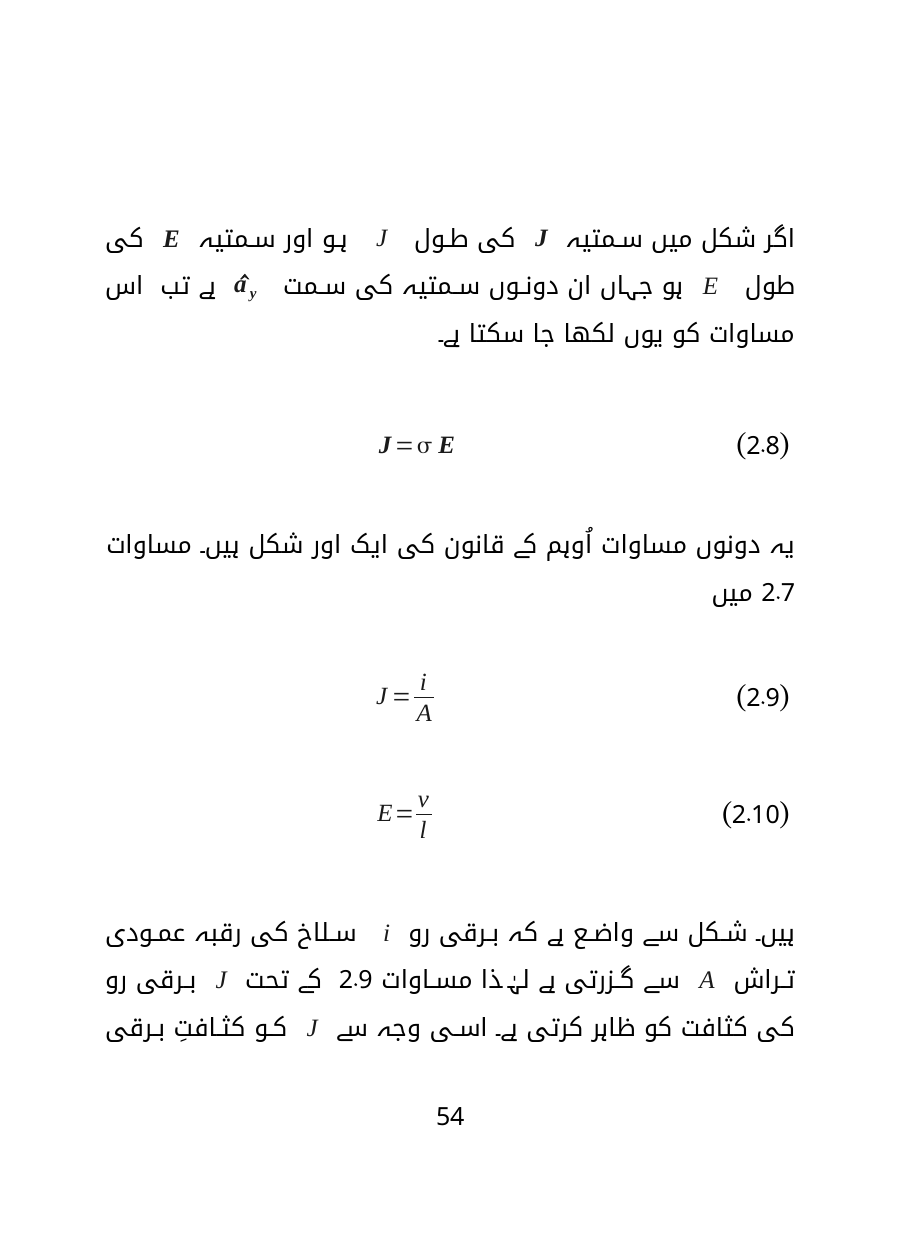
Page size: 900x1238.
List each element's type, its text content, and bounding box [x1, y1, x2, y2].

table_header (2.8) [718, 416, 795, 488]
table_header [105, 780, 696, 863]
table_header (2.9) [696, 663, 795, 746]
table_header [105, 416, 718, 488]
text یہ دونوں مساوات اُوہم کے قانون کی ایک اور شکل ہیں۔ مساوات 2.7 میں [105, 522, 795, 617]
table_header [105, 663, 696, 746]
text اگر شکل میں سمتیہکی طول ہو اور سمتیہکی طول ہو جہاں ان دونوں سمتیہ کی سمت ہے تب اس مساوات کو یوں لکھا جا سکتا ہے۔ [105, 215, 795, 357]
table_header (2.10) [696, 780, 795, 863]
text ہیں۔ شکل سے واضع ہے کہ برقی رو سلاخ کی رقبہ عمودی تراشسے گزرتی ہے لہٰذا مساوات 2.9 کے تحتبرقی رو کی کثافت کو ظاہر کرتی ہے۔ اسی وجہ سےکو کثافتِ برقی رو ہی کہتے ہیں۔ اسی طرح مساوات 2.10 سے یہ واضع ہے کہبرقی دباؤ کی شدت کو ظاہر کرتی ہے اور یوں کو برقی میدان کی شدت کہتے ہیں۔جہاں متن سے واضح ہو کہ برقی میدان کی بات ہو رہی ہے وہاں اس نام کو چھوٹا کر کےکو میدانی شدت سے پکارا جاتا ہے۔برقی میدان سے مُراد کسی چارج کے اِردگرد وہ جگہ ہے جس میں اس چارج کا اثر محسوس کیا جاتا ہے۔ [105, 909, 795, 1052]
